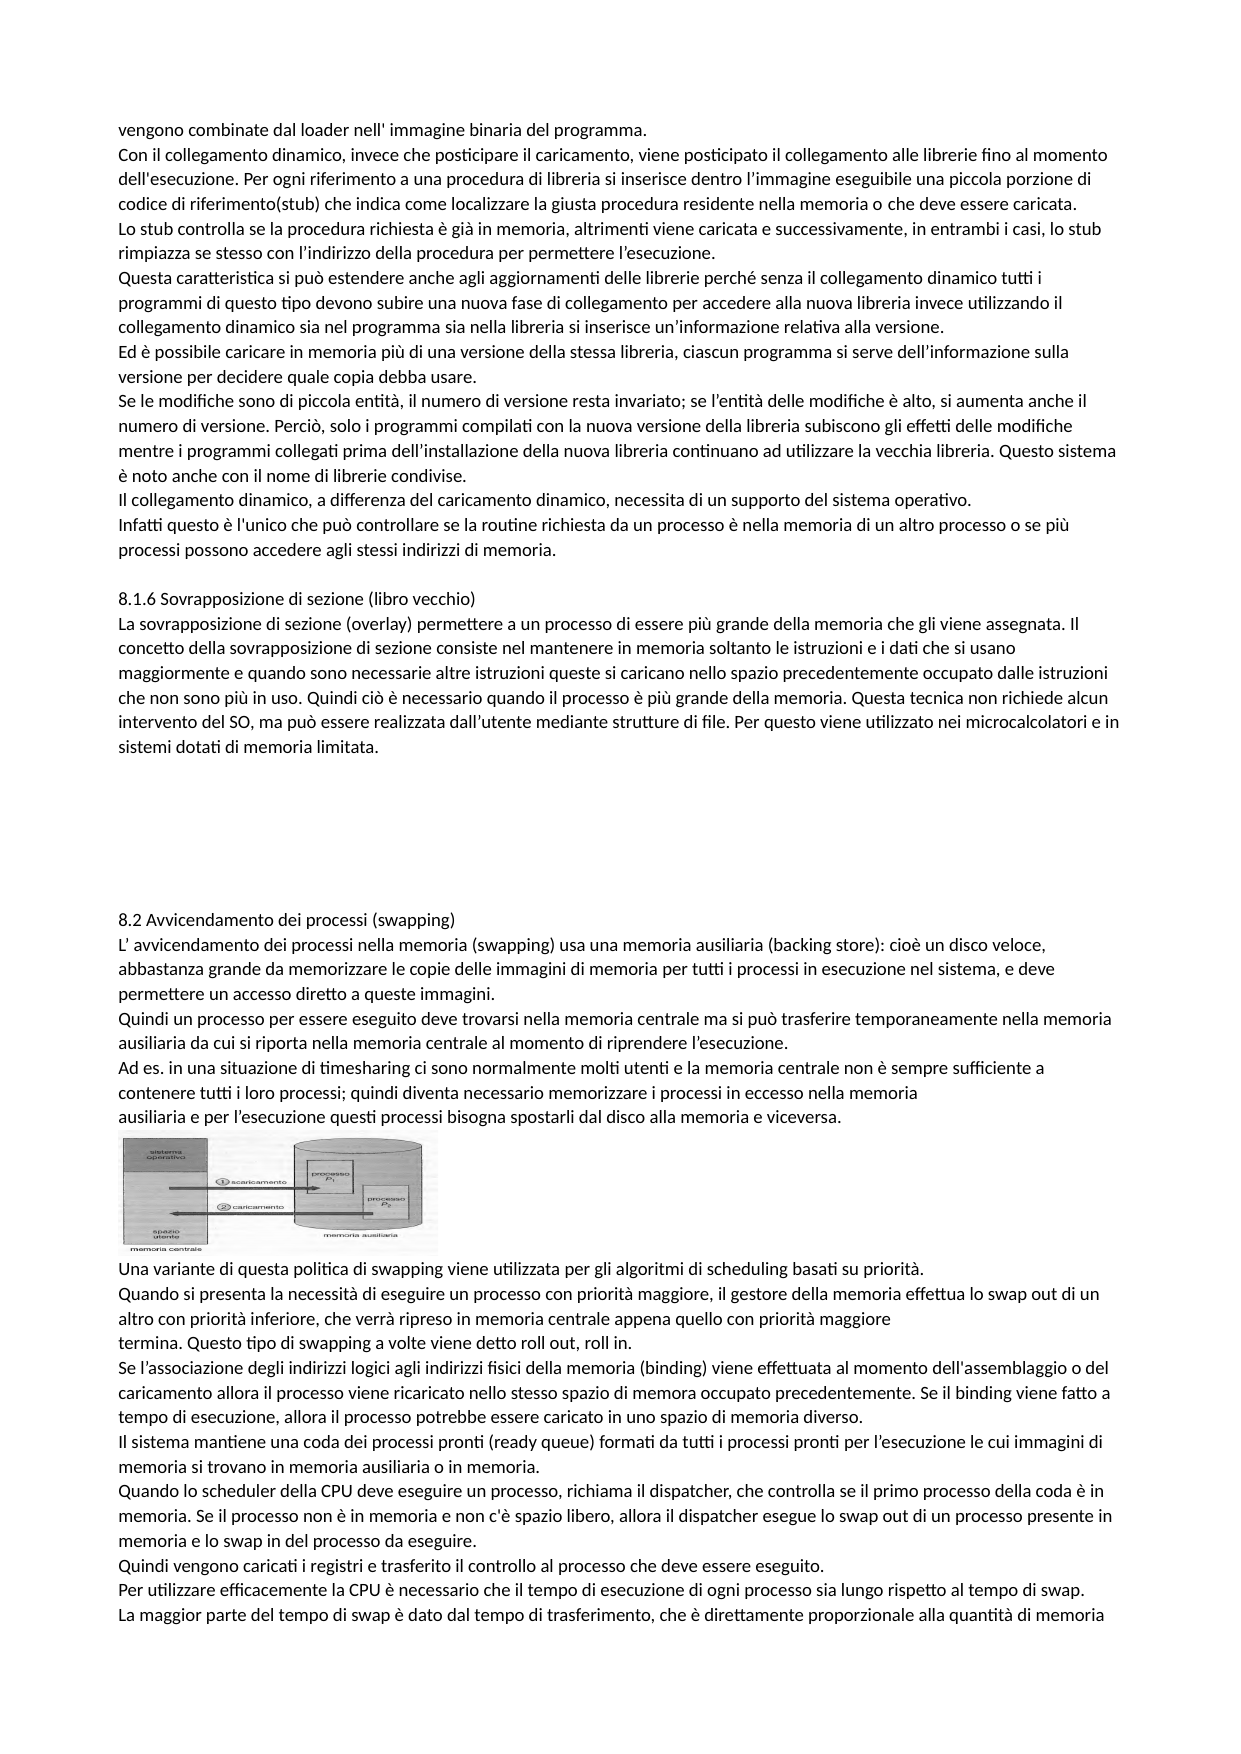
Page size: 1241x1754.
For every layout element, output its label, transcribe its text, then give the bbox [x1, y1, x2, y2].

text Ad es. in una situazione di timesharing ci sono normalmente molti utenti e la memoria centrale non è sempre sufficiente a contenere tutti i loro processi; quindi diventa necessario memorizzare i processi in eccesso nella memoria [118, 1056, 1122, 1104]
text termina. Questo tipo di swapping a volte viene detto roll out, roll in. [118, 1332, 1122, 1354]
text Se l’associazione degli indirizzi logici agli indirizzi fisici della memoria (binding) viene effettuata al momento dell'assemblaggio o del caricamento allora il processo viene ricaricato nello stesso spazio di memora occupato precedentemente. Se il binding viene fatto a tempo di esecuzione, allora il processo potrebbe essere caricato in uno spazio di memoria diverso. [118, 1356, 1122, 1428]
text La sovrapposizione di sezione (overlay) permettere a un processo di essere più grande della memoria che gli viene assegnata. Il concetto della sovrapposizione di sezione consiste nel mantenere in memoria soltanto le istruzioni e i dati che si usano maggiormente e quando sono necessarie altre istruzioni queste si caricano nello spazio precedentemente occupato dalle istruzioni che non sono più in uso. Quindi ciò è necessario quando il processo è più grande della memoria. Questa tecnica non richiede alcun intervento del SO, ma può essere realizzata dall’utente mediante strutture di file. Per questo viene utilizzato nei microcalcolatori e in sistemi dotati di memoria limitata. [118, 612, 1122, 758]
text Infatti questo è l'unico che può controllare se la routine richiesta da un processo è nella memoria di un altro processo o se più processi possono accedere agli stessi indirizzi di memoria. [118, 513, 1122, 561]
text Una variante di questa politica di swapping viene utilizzata per gli algoritmi di scheduling basati su priorità. [118, 1257, 1122, 1280]
text 8.1.6 Sovrapposizione di sezione (libro vecchio) [118, 587, 1122, 610]
text Il collegamento dinamico, a differenza del caricamento dinamico, necessita di un supporto del sistema operativo. [118, 488, 1122, 511]
text L’ avvicendamento dei processi nella memoria (swapping) usa una memoria ausiliaria (backing store): cioè un disco veloce, abbastanza grande da memorizzare le copie delle immagini di memoria per tutti i processi in esecuzione nel sistema, e deve permettere un accesso diretto a queste immagini. [118, 933, 1122, 1005]
text vengono combinate dal loader nell' immagine binaria del programma. [118, 118, 1122, 141]
text Se le modifiche sono di piccola entità, il numero di versione resta invariato; se l’entità delle modifiche è alto, si aumenta anche il numero di versione. Perciò, solo i programmi compilati con la nuova versione della libreria subiscono gli effetti delle modifiche mentre i programmi collegati prima dell’installazione della nuova libreria continuano ad utilizzare la vecchia libreria. Questo sistema è noto anche con il nome di librerie condivise. [118, 390, 1122, 487]
text Lo stub controlla se la procedura richiesta è già in memoria, altrimenti viene caricata e successivamente, in entrambi i casi, lo stub rimpiazza se stesso con l’indirizzo della procedura per permettere l’esecuzione. [118, 217, 1122, 264]
text Quindi un processo per essere eseguito deve trovarsi nella memoria centrale ma si può trasferire temporaneamente nella memoria ausiliaria da cui si riporta nella memoria centrale al momento di riprendere l’esecuzione. [118, 1007, 1122, 1054]
text ausiliaria e per l’esecuzione questi processi bisogna spostarli dal disco alla memoria e viceversa. [118, 1106, 1122, 1128]
text Quindi vengono caricati i registri e trasferito il controllo al processo che deve essere eseguito. [118, 1554, 1122, 1577]
text Quando lo scheduler della CPU deve eseguire un processo, richiama il dispatcher, che controlla se il primo processo della coda è in memoria. Se il processo non è in memoria e non c'è spazio libero, allora il dispatcher esegue lo swap out di un processo presente in memoria e lo swap in del processo da eseguire. [118, 1480, 1122, 1552]
text Con il collegamento dinamico, invece che posticipare il caricamento, viene posticipato il collegamento alle librerie fino al momento dell'esecuzione. Per ogni riferimento a una procedura di libreria si inserisce dentro l’immagine eseguibile una piccola porzione di codice di riferimento(stub) che indica come localizzare la giusta procedura residente nella memoria o che deve essere caricata. [118, 143, 1122, 215]
picture [118, 1130, 439, 1256]
text Questa caratteristica si può estendere anche agli aggiornamenti delle librerie perché senza il collegamento dinamico tutti i programmi di questo tipo devono subire una nuova fase di collegamento per accedere alla nuova libreria invece utilizzando il collegamento dinamico sia nel programma sia nella libreria si inserisce un’informazione relativa alla versione. [118, 266, 1122, 338]
text 8.2 Avvicendamento dei processi (swapping) [118, 908, 1122, 931]
text La maggior parte del tempo di swap è dato dal tempo di trasferimento, che è direttamente proporzionale alla quantità di memoria [118, 1603, 1122, 1626]
text Ed è possibile caricare in memoria più di una versione della stessa libreria, ciascun programma si serve dell’informazione sulla versione per decidere quale copia debba usare. [118, 340, 1122, 388]
text Per utilizzare efficacemente la CPU è necessario che il tempo di esecuzione di ogni processo sia lungo rispetto al tempo di swap. [118, 1578, 1122, 1601]
text Il sistema mantiene una coda dei processi pronti (ready queue) formati da tutti i processi pronti per l’esecuzione le cui immagini di memoria si trovano in memoria ausiliaria o in memoria. [118, 1430, 1122, 1478]
text Quando si presenta la necessità di eseguire un processo con priorità maggiore, il gestore della memoria effettua lo swap out di un altro con priorità inferiore, che verrà ripreso in memoria centrale appena quello con priorità maggiore [118, 1282, 1122, 1330]
